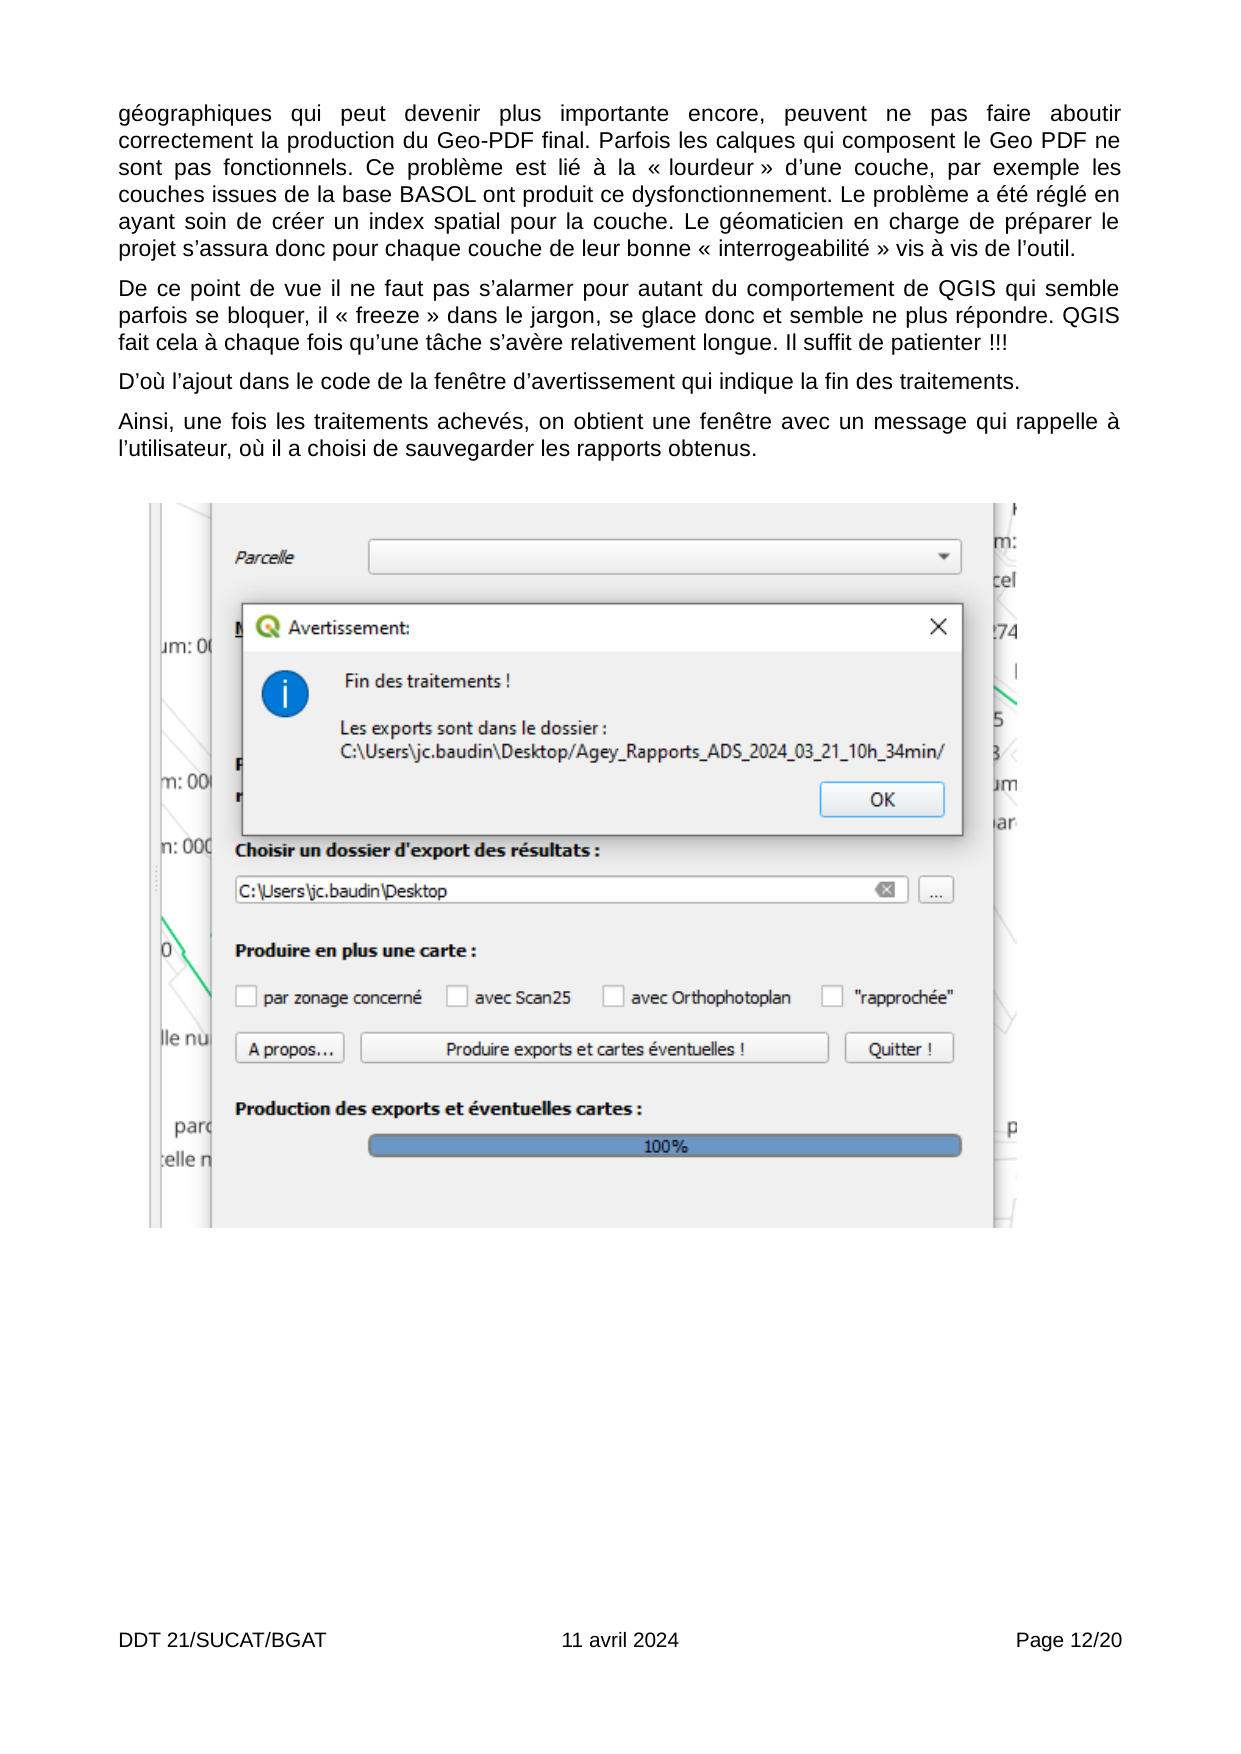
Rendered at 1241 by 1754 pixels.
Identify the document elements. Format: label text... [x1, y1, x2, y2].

text De ce point de vue il ne faut pas s’alarmer pour autant du comportement de QGIS qui semble parfois se bloquer, il « freeze » dans le jargon, se glace donc et semble ne plus répondre. QGIS fait cela à chaque fois qu’une tâche s’avère relativement longue. Il suffit de patienter !!! [118, 274, 1122, 355]
text Ainsi, une fois les traitements achevés, on obtient une fenêtre avec un message qui rappelle à l’utilisateur, où il a choisi de sauvegarder les rapports obtenus. [118, 407, 1122, 461]
text géographiques qui peut devenir plus importante encore, peuvent ne pas faire aboutir correctement la production du Geo-PDF final. Parfois les calques qui composent le Geo PDF ne sont pas fonctionnels. Ce problème est lié à la « lourdeur » d’une couche, par exemple les couches issues de la base BASOL ont produit ce dysfonctionnement. Le problème a été réglé en ayant soin de créer un index spatial pour la couche. Le géomaticien en charge de préparer le projet s’assura donc pour chaque couche de leur bonne « interrogeabilité » vis à vis de l’outil. [118, 99, 1122, 261]
picture [148, 503, 1017, 1228]
text D’où l’ajout dans le code de la fenêtre d’avertissement qui indique la fin des traitements. [118, 368, 1122, 395]
